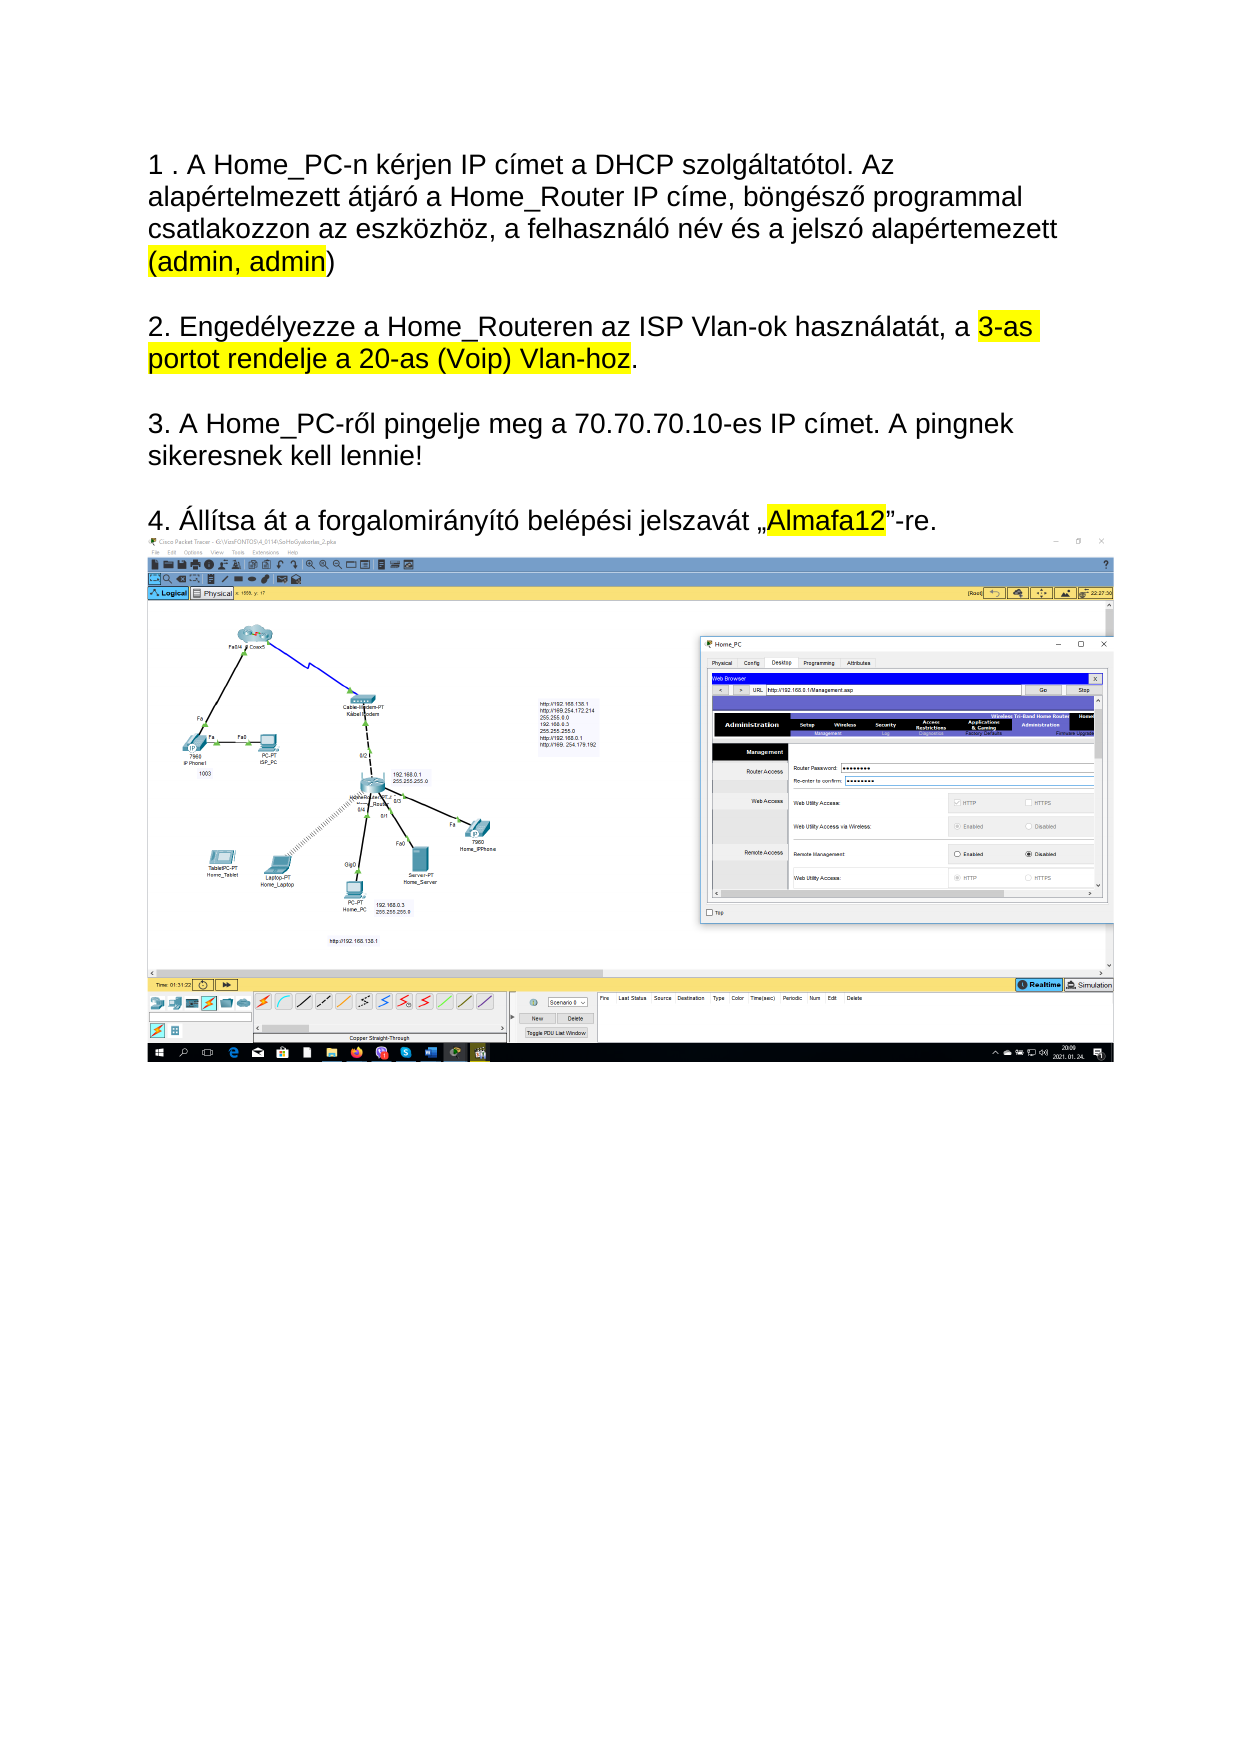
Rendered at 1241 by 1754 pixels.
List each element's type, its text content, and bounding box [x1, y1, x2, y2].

text 3. A Home_PC-ről pingelje meg a 70.70.70.10-es IP címet. A pingnek sikeresnek kell lennie! [148, 407, 1093, 472]
text 1 . A Home_PC-n kérjen IP címet a DHCP szolgáltatótol. Az alapértelmezett átjáró a Home_Router IP címe, böngésző programmal csatlakozzon az eszközhöz, a felhasználó név és a jelszó alapértemezett (admin, admin) [148, 148, 1093, 277]
text 4. Állítsa át a forgalomirányító belépési jelszavát „Almafa12”-re. [148, 504, 1093, 536]
text 2. Engedélyezze a Home_Routeren az ISP Vlan-ok használatát, a 3-as portot rendelje a 20-as (Voip) Vlan-hoz. [148, 309, 1093, 374]
